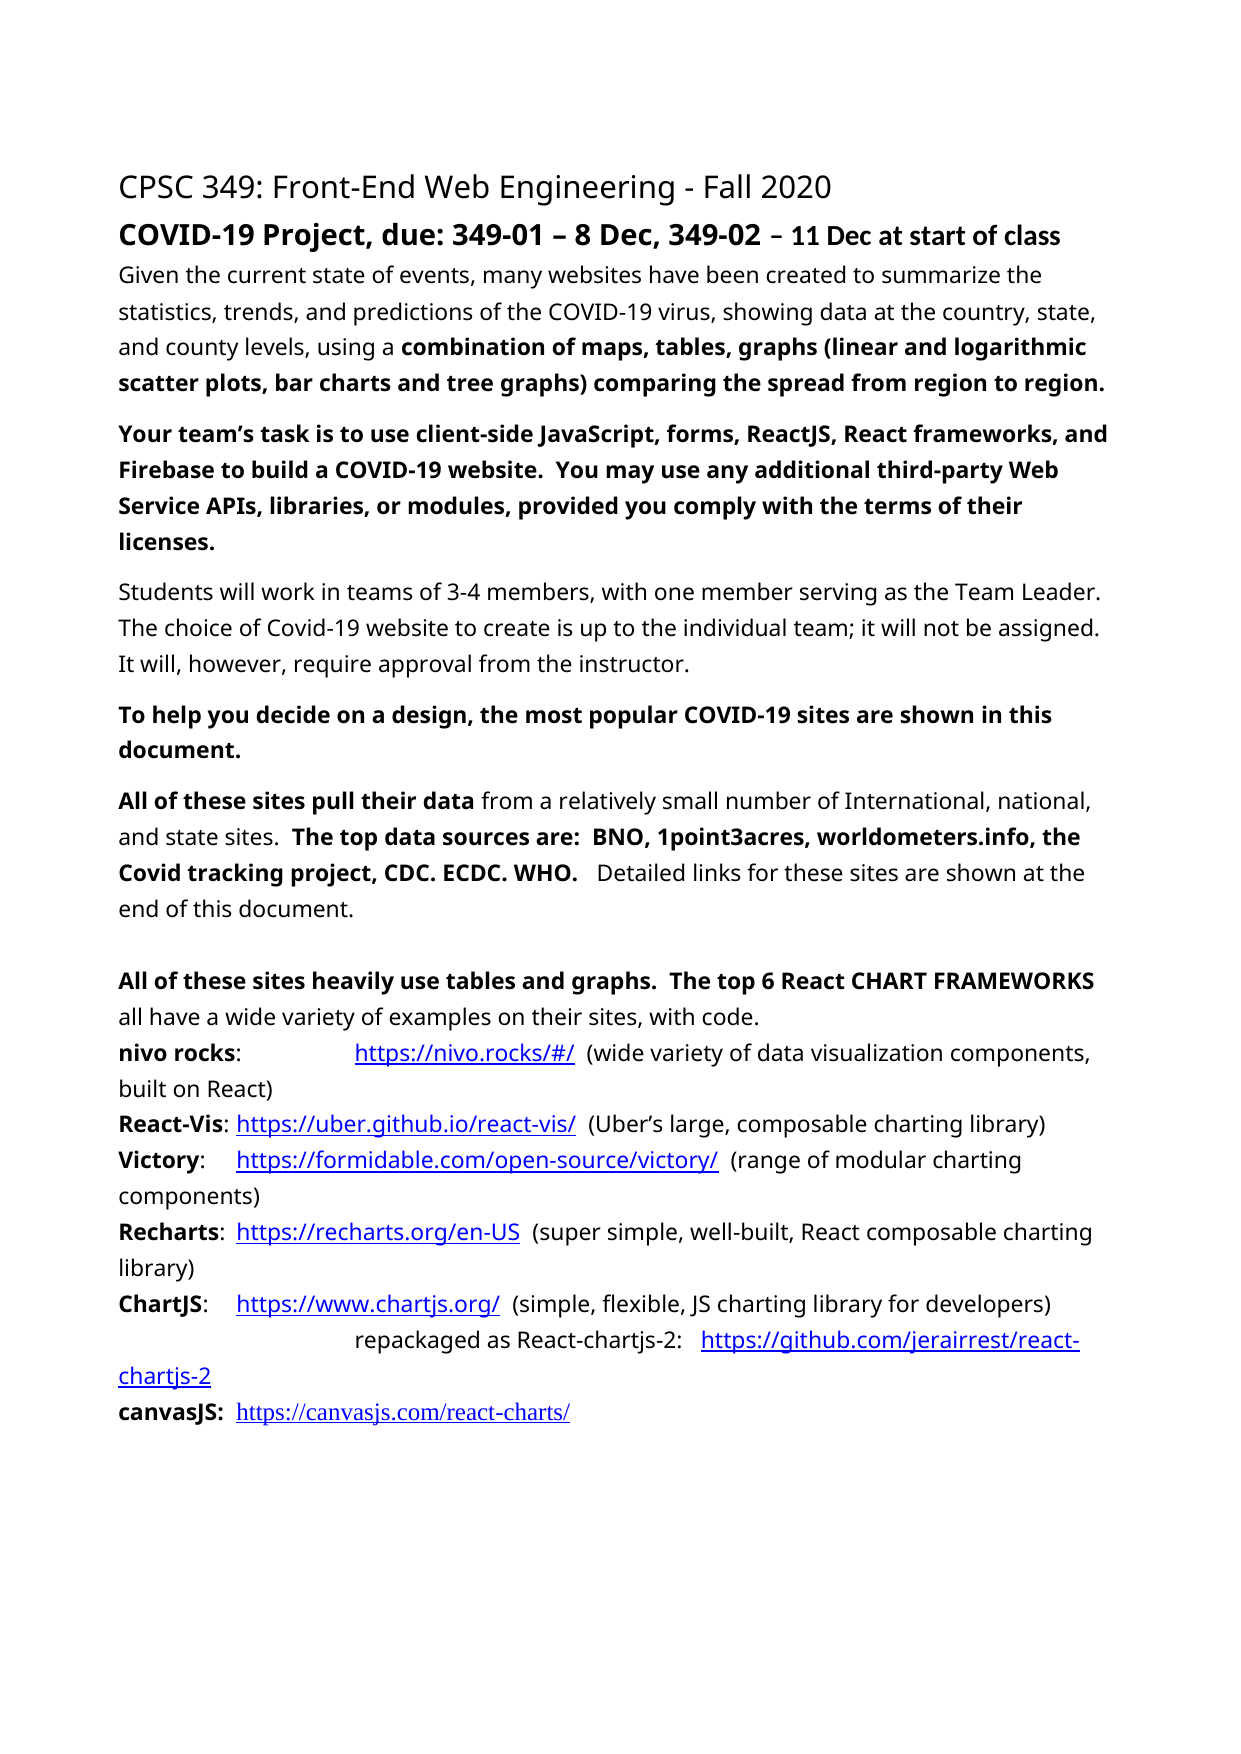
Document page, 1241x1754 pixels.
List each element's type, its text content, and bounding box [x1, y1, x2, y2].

text All of these sites pull their data from a relatively small number of International, national, and state sites. The top data sources are: BNO, 1point3acres, worldometers.info, the Covid tracking project, CDC. ECDC. WHO. Detailed links for these sites are shown at the end of this document. All of these sites heavily use tables and graphs. The top 6 React CHART FRAMEWORKS all have a wide variety of examples on their sites, with code. nivo rocks: https://nivo.rocks/#/ (wide variety of data visualization components, built on React) React-Vis: https://uber.github.io/react-vis/ (Uber’s large, composable charting library) Victory: https://formidable.com/open-source/victory/ (range of modular charting components) Recharts: https://recharts.org/en-US (super simple, well-built, React composable charting library) ChartJS: https://www.chartjs.org/ (simple, flexible, JS charting library for developers) repackaged as React-chartjs-2: https://github.com/jerairrest/react-chartjs-2 canvasJS: https://canvasjs.com/react-charts/ [118, 785, 1122, 1427]
text Your team’s task is to use client-side JavaScript, forms, ReactJS, React frameworks, and Firebase to build a COVID-19 website. You may use any additional third-party Web Service APIs, libraries, or modules, provided you comply with the terms of their licenses. [118, 418, 1122, 557]
text CPSC 349: Front-End Web Engineering - Fall 2020 [118, 165, 1122, 207]
text Students will work in teams of 3-4 members, with one member serving as the Team Leader. The choice of Covid-19 website to create is up to the individual team; it will not be assigned. It will, however, require approval from the instructor. [118, 576, 1122, 679]
text Given the current state of events, many websites have been created to summarize the statistics, trends, and predictions of the COVID-19 virus, showing data at the country, state, and county levels, using a combination of maps, tables, graphs (linear and logarithmic scatter plots, bar charts and tree graphs) comparing the spread from region to region. [118, 259, 1122, 398]
text To help you decide on a design, the most popular COVID-19 sites are shown in this document. [118, 698, 1122, 766]
text COVID-19 Project, due: 349-01 – 8 Dec, 349-02 – 11 Dec at start of class [118, 214, 1122, 253]
